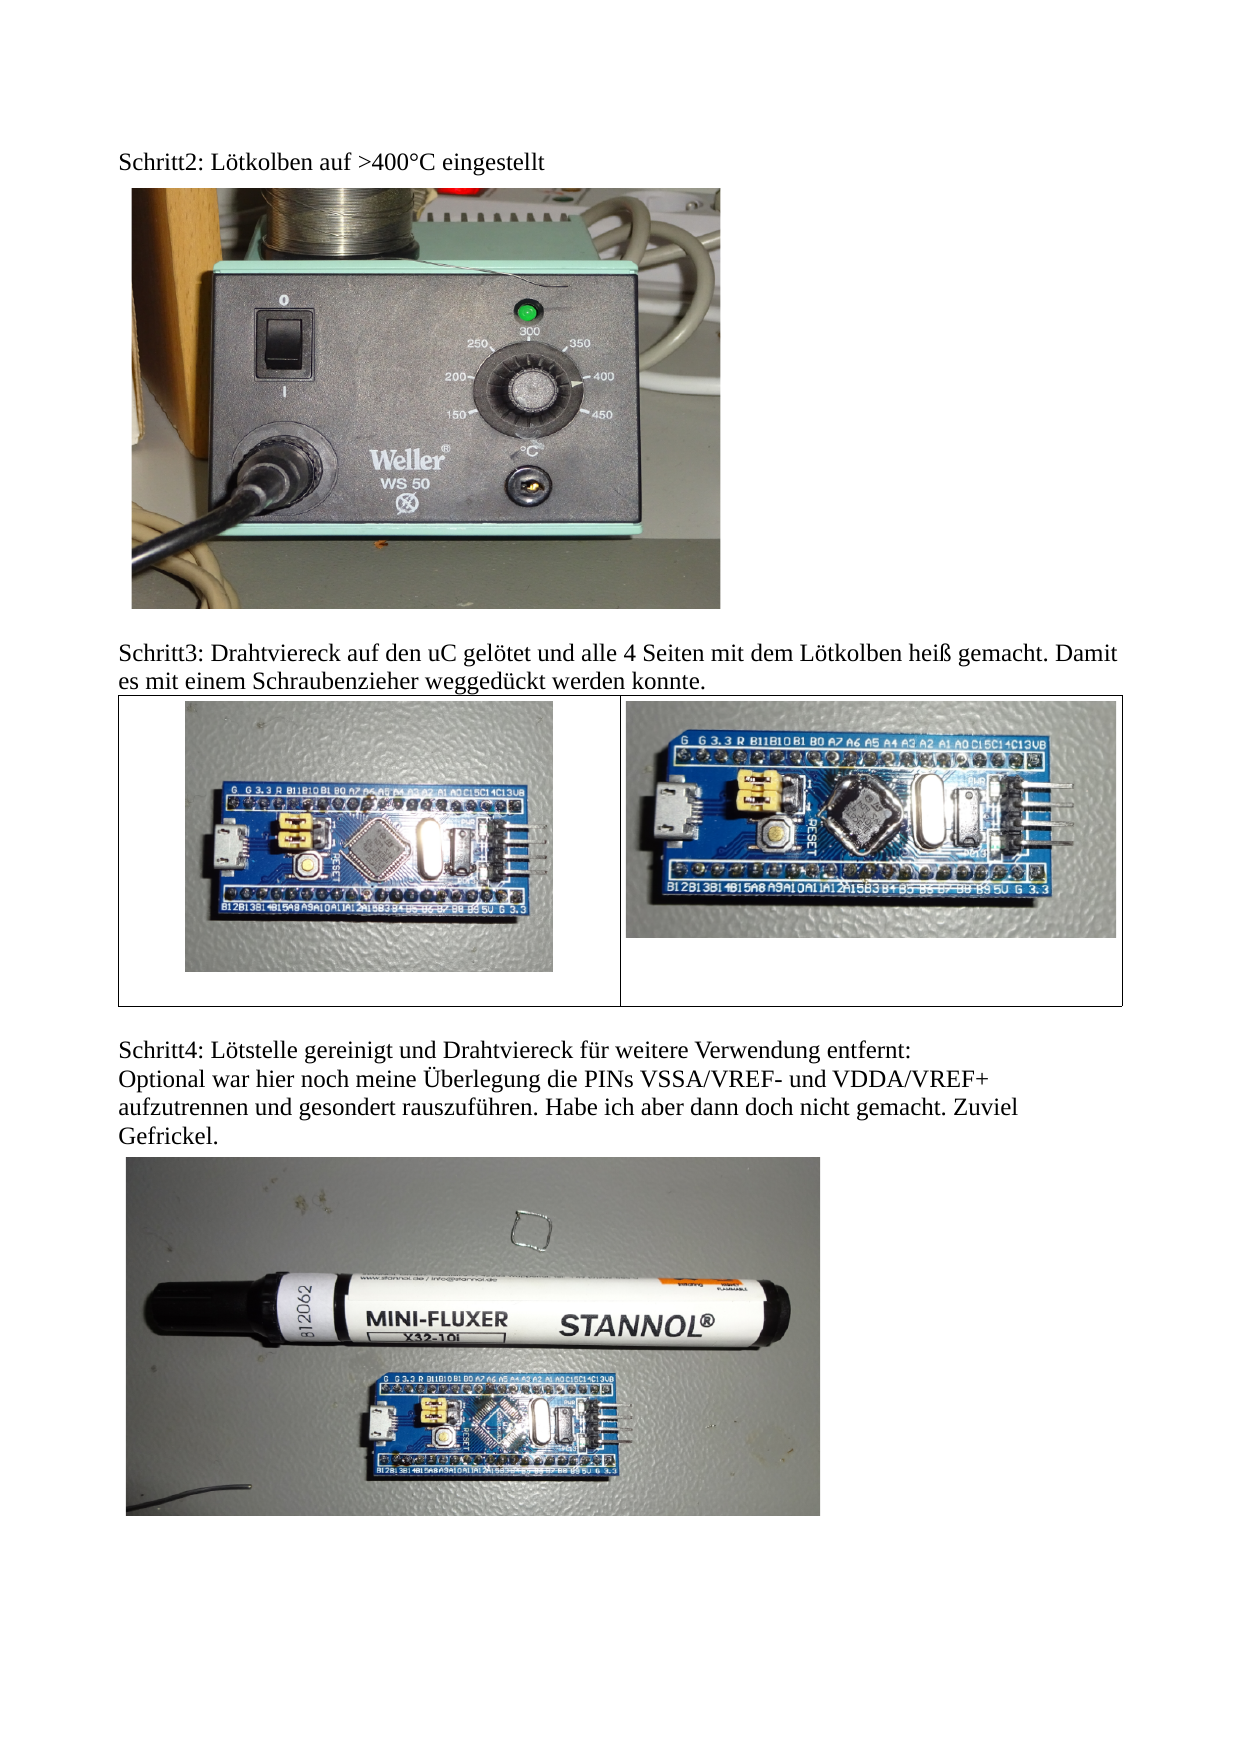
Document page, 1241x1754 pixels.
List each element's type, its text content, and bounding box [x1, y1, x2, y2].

text Schritt3: Drahtviereck auf den uC gelötet und alle 4 Seiten mit dem Lötkolben heiß gemacht. Damit es mit einem Schraubenzieher weggedückt werden konnte. [118, 638, 1122, 695]
table_header [119, 696, 620, 1006]
picture [625, 701, 1117, 938]
picture [131, 188, 721, 609]
table_header [621, 696, 1122, 937]
text Schritt4: Lötstelle gereinigt und Drahtviereck für weitere Verwendung entfernt: [118, 1035, 1122, 1064]
text Schritt2: Lötkolben auf >400°C eingestellt [118, 147, 1122, 176]
picture [125, 1157, 821, 1516]
text Optional war hier noch meine Überlegung die PINs VSSA/VREF- und VDDA/VREF+ aufzutrennen und gesondert rauszuführen. Habe ich aber dann doch nicht gemacht. Zuviel Gefrickel. [118, 1064, 1122, 1150]
table_header [621, 938, 1122, 1006]
picture [185, 701, 553, 972]
